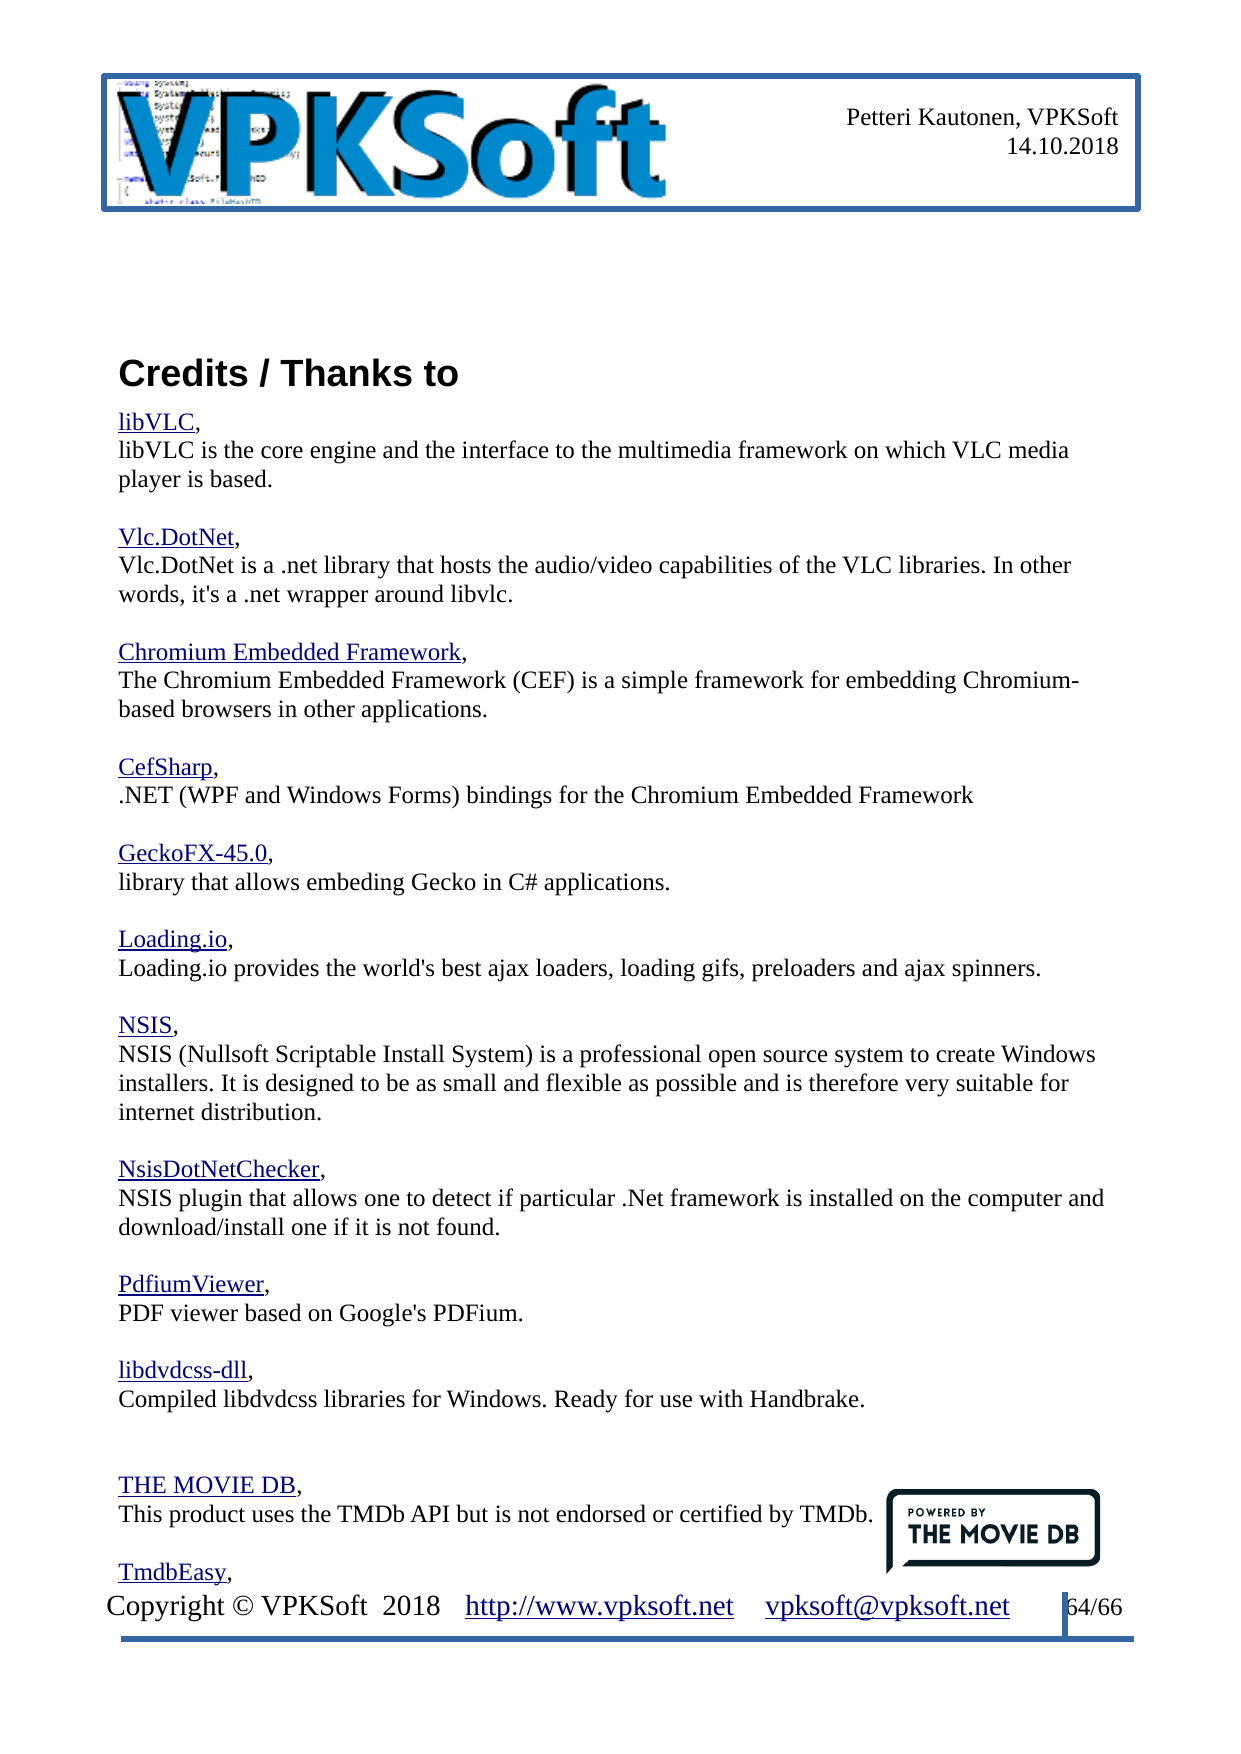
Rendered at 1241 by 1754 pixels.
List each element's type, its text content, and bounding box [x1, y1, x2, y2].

text libVLC is the core engine and the interface to the multimedia framework on which VLC media player is based. [118, 436, 1122, 493]
text PdfiumViewer, [118, 1269, 1122, 1298]
text libVLC, [118, 407, 1122, 436]
text Loading.io provides the world's best ajax loaders, loading gifs, preloaders and ajax spinners. [118, 953, 1122, 982]
picture [886, 1489, 1100, 1574]
text CefSharp, [118, 752, 1122, 781]
text NsisDotNetChecker, [118, 1154, 1122, 1183]
text Vlc.DotNet, [118, 522, 1122, 551]
subtitle Credits / Thanks to [118, 351, 1122, 394]
text NSIS (Nullsoft Scriptable Install System) is a professional open source system to create Windows installers. It is designed to be as small and flexible as possible and is therefore very suitable for internet distribution. [118, 1039, 1122, 1126]
text TmdbEasy, [118, 1557, 1122, 1586]
text libdvdcss-dll, [118, 1356, 1122, 1384]
text Loading.io, [118, 924, 1122, 953]
text NSIS, [118, 1011, 1122, 1039]
text Chromium Embedded Framework, [118, 637, 1122, 666]
text .NET (WPF and Windows Forms) bindings for the Chromium Embedded Framework [118, 781, 1122, 809]
text library that allows embeding Gecko in C# applications. [118, 867, 1122, 896]
text This product uses the TMDb API but is not endorsed or certified by TMDb. [118, 1499, 886, 1528]
text PDF viewer based on Google's PDFium. [118, 1298, 1122, 1327]
text THE MOVIE DB, [118, 1471, 1122, 1499]
picture [116, 81, 672, 204]
text NSIS plugin that allows one to detect if particular .Net framework is installed on the computer and download/install one if it is not found. [118, 1183, 1122, 1241]
text Vlc.DotNet is a .net library that hosts the audio/video capabilities of the VLC libraries. In other words, it's a .net wrapper around libvlc. [118, 551, 1122, 608]
text Compiled libdvdcss libraries for Windows. Ready for use with Handbrake. [118, 1384, 1122, 1413]
text GeckoFX-45.0, [118, 838, 1122, 867]
text The Chromium Embedded Framework (CEF) is a simple framework for embedding Chromium-based browsers in other applications. [118, 666, 1122, 723]
